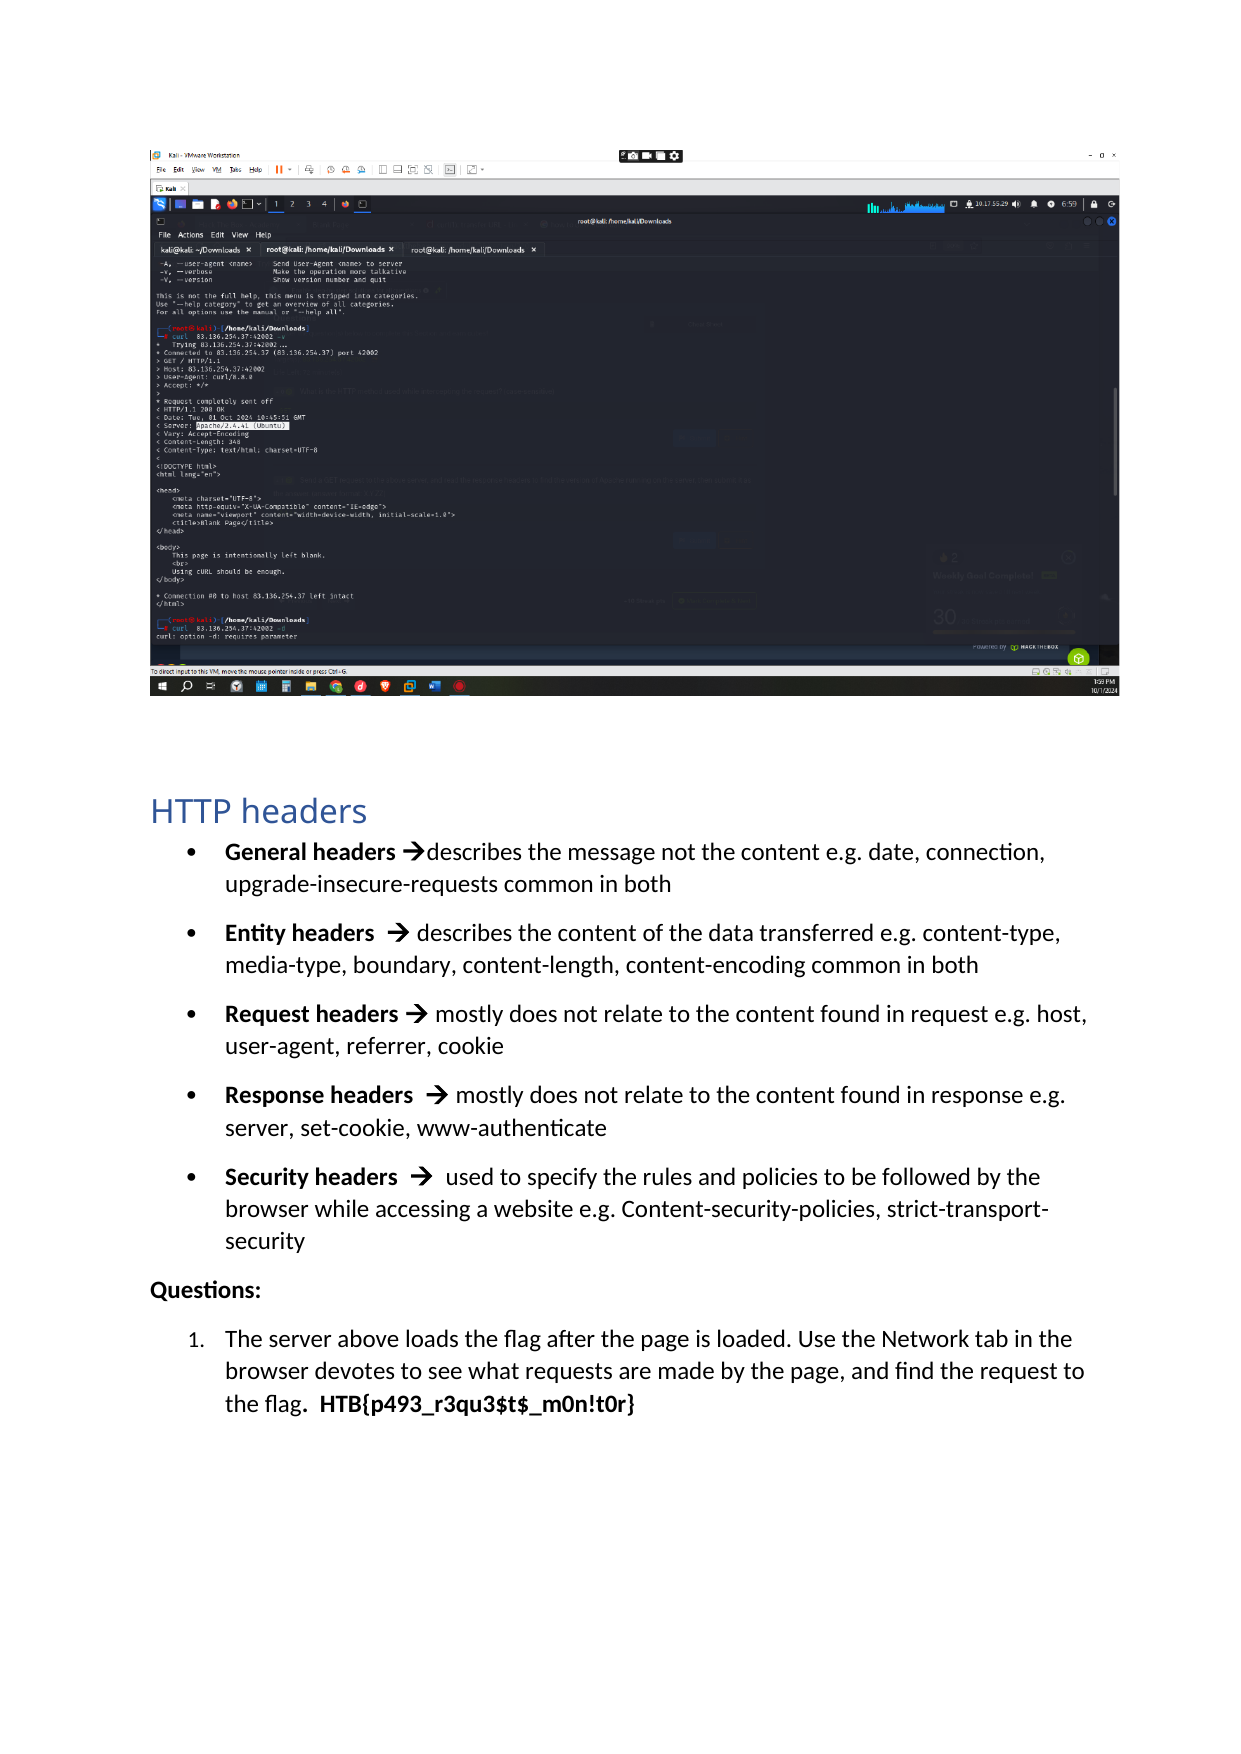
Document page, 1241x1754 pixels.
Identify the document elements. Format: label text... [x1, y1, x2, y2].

list The server above loads the flag after the page is loaded. Use the Network tab in the browser devotes to see what requests are made by the page, and find the request to the flag. HTB{p493_r3qu3$t$_m0n!t0r} [187, 1323, 1090, 1418]
list General headers describes the message not the content e.g. date, connection, upgrade-insecure-requests common in both [187, 836, 1090, 898]
list Request headers  mostly does not relate to the content found in request e.g. host, user-agent, referrer, cookie [187, 998, 1090, 1061]
list Security headers  used to specify the rules and policies to be followed by the browser while accessing a website e.g. Content-security-policies, strict-transport-security [187, 1161, 1090, 1256]
subtitle HTTP headers [150, 788, 1090, 833]
list Response headers  mostly does not relate to the content found in response e.g. server, set-cookie, www-authenticate [187, 1079, 1090, 1142]
text Questions: [150, 1274, 1090, 1305]
list Entity headers  describes the content of the data transferred e.g. content-type, media-type, boundary, content-length, content-encoding common in both [187, 917, 1090, 980]
